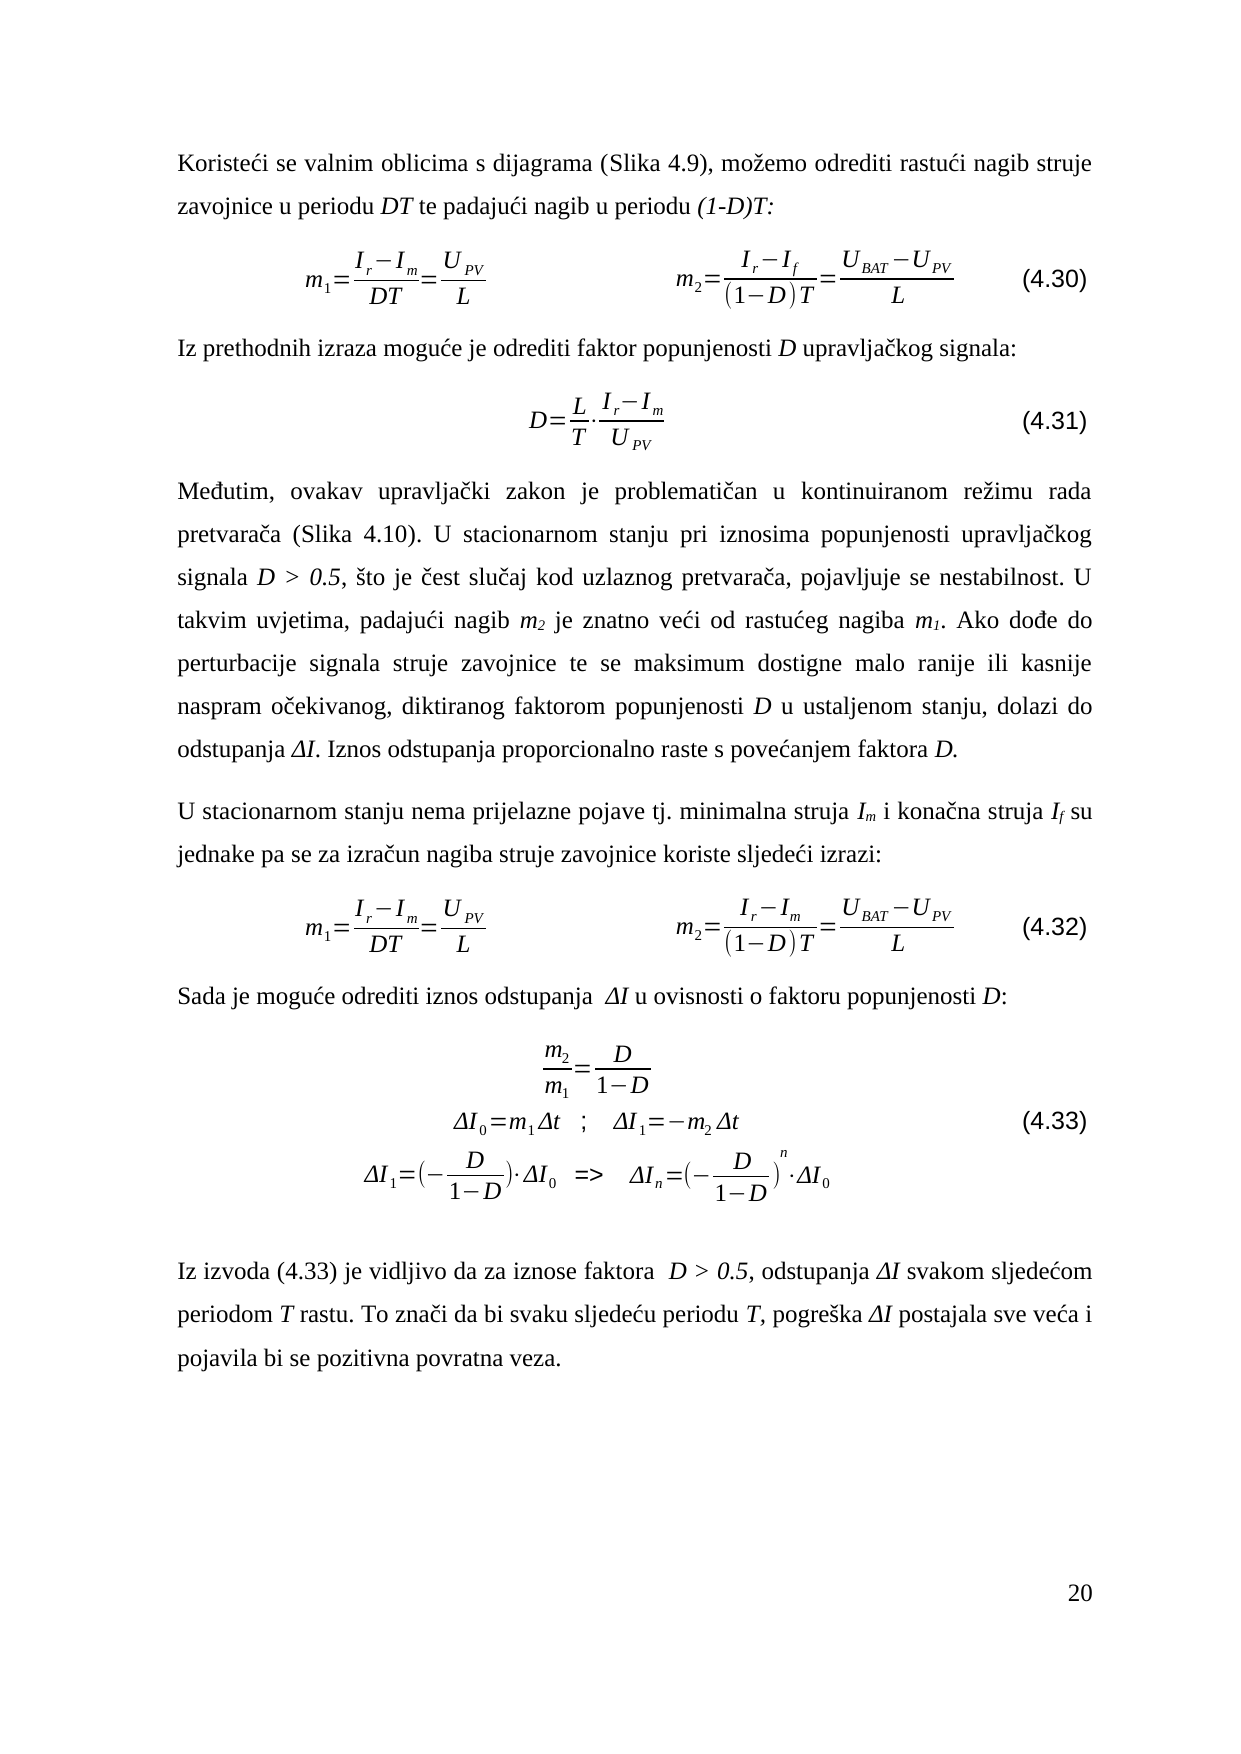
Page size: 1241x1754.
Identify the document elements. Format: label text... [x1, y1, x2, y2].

table_header [177, 382, 1016, 464]
text U stacionarnom stanju nema prijelazne pojave tj. minimalna struja Im i konačna struja If su jednake pa se za izračun nagiba struje zavojnice koriste sljedeći izrazi: [177, 796, 1093, 868]
table_header (4.30) [1016, 240, 1093, 321]
table_header [177, 888, 615, 969]
table_header [615, 888, 1016, 969]
table_header (4.31) [1016, 382, 1093, 464]
table_header (4.33) [1016, 1030, 1093, 1216]
table_header ; => [177, 1030, 1016, 1216]
text Koristeći se valnim oblicima s dijagrama (Slika 4.9), možemo odrediti rastući nagib struje zavojnice u periodu DT te padajući nagib u periodu (1-D)T: [177, 148, 1093, 219]
table_header [177, 240, 615, 321]
text Iz izvoda (4.33) je vidljivo da za iznose faktora D > 0.5, odstupanja ΔI svakom sljedećom periodom T rastu. To znači da bi svaku sljedeću periodu T, pogreška ΔI postajala sve veća i pojavila bi se pozitivna povratna veza. [177, 1256, 1093, 1371]
text Međutim, ovakav upravljački zakon je problematičan u kontinuiranom režimu rada pretvarača (Slika 4.10). U stacionarnom stanju pri iznosima popunjenosti upravljačkog signala D > 0.5, što je čest slučaj kod uzlaznog pretvarača, pojavljuje se nestabilnost. U takvim uvjetima, padajući nagib m2 je znatno veći od rastućeg nagiba m1. Ako dođe do perturbacije signala struje zavojnice te se maksimum dostigne malo ranije ili kasnije naspram očekivanog, diktiranog faktorom popunjenosti D u ustaljenom stanju, dolazi do odstupanja ΔI. Iznos odstupanja proporcionalno raste s povećanjem faktora D. [177, 476, 1093, 763]
text Iz prethodnih izraza moguće je odrediti faktor popunjenosti D upravljačkog signala: [177, 333, 1093, 361]
table_header (4.32) [1016, 888, 1093, 969]
text Sada je moguće odrediti iznos odstupanja ΔI u ovisnosti o faktoru popunjenosti D: [177, 981, 1093, 1009]
table_header [615, 240, 1016, 321]
